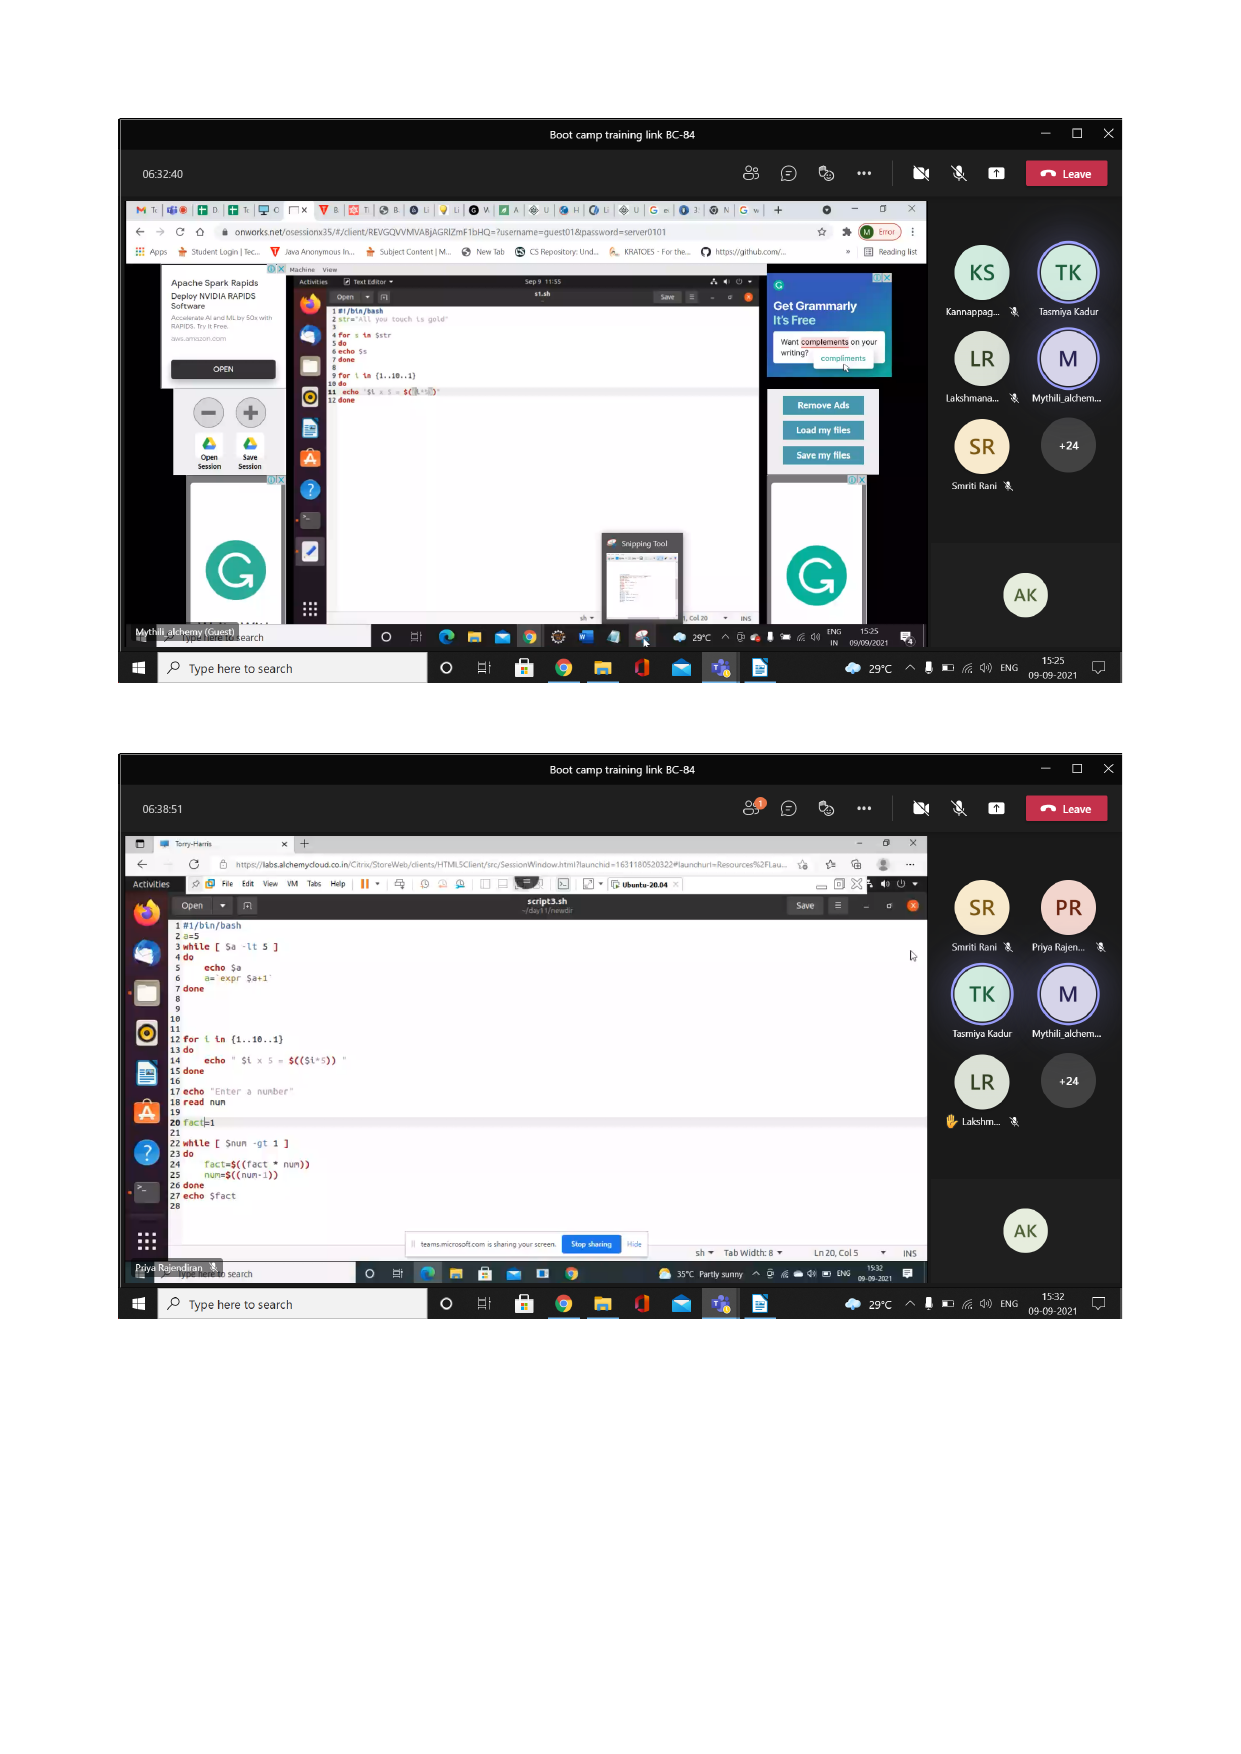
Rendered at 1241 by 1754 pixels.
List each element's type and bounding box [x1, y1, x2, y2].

picture [118, 753, 1123, 1319]
picture [118, 118, 1123, 683]
